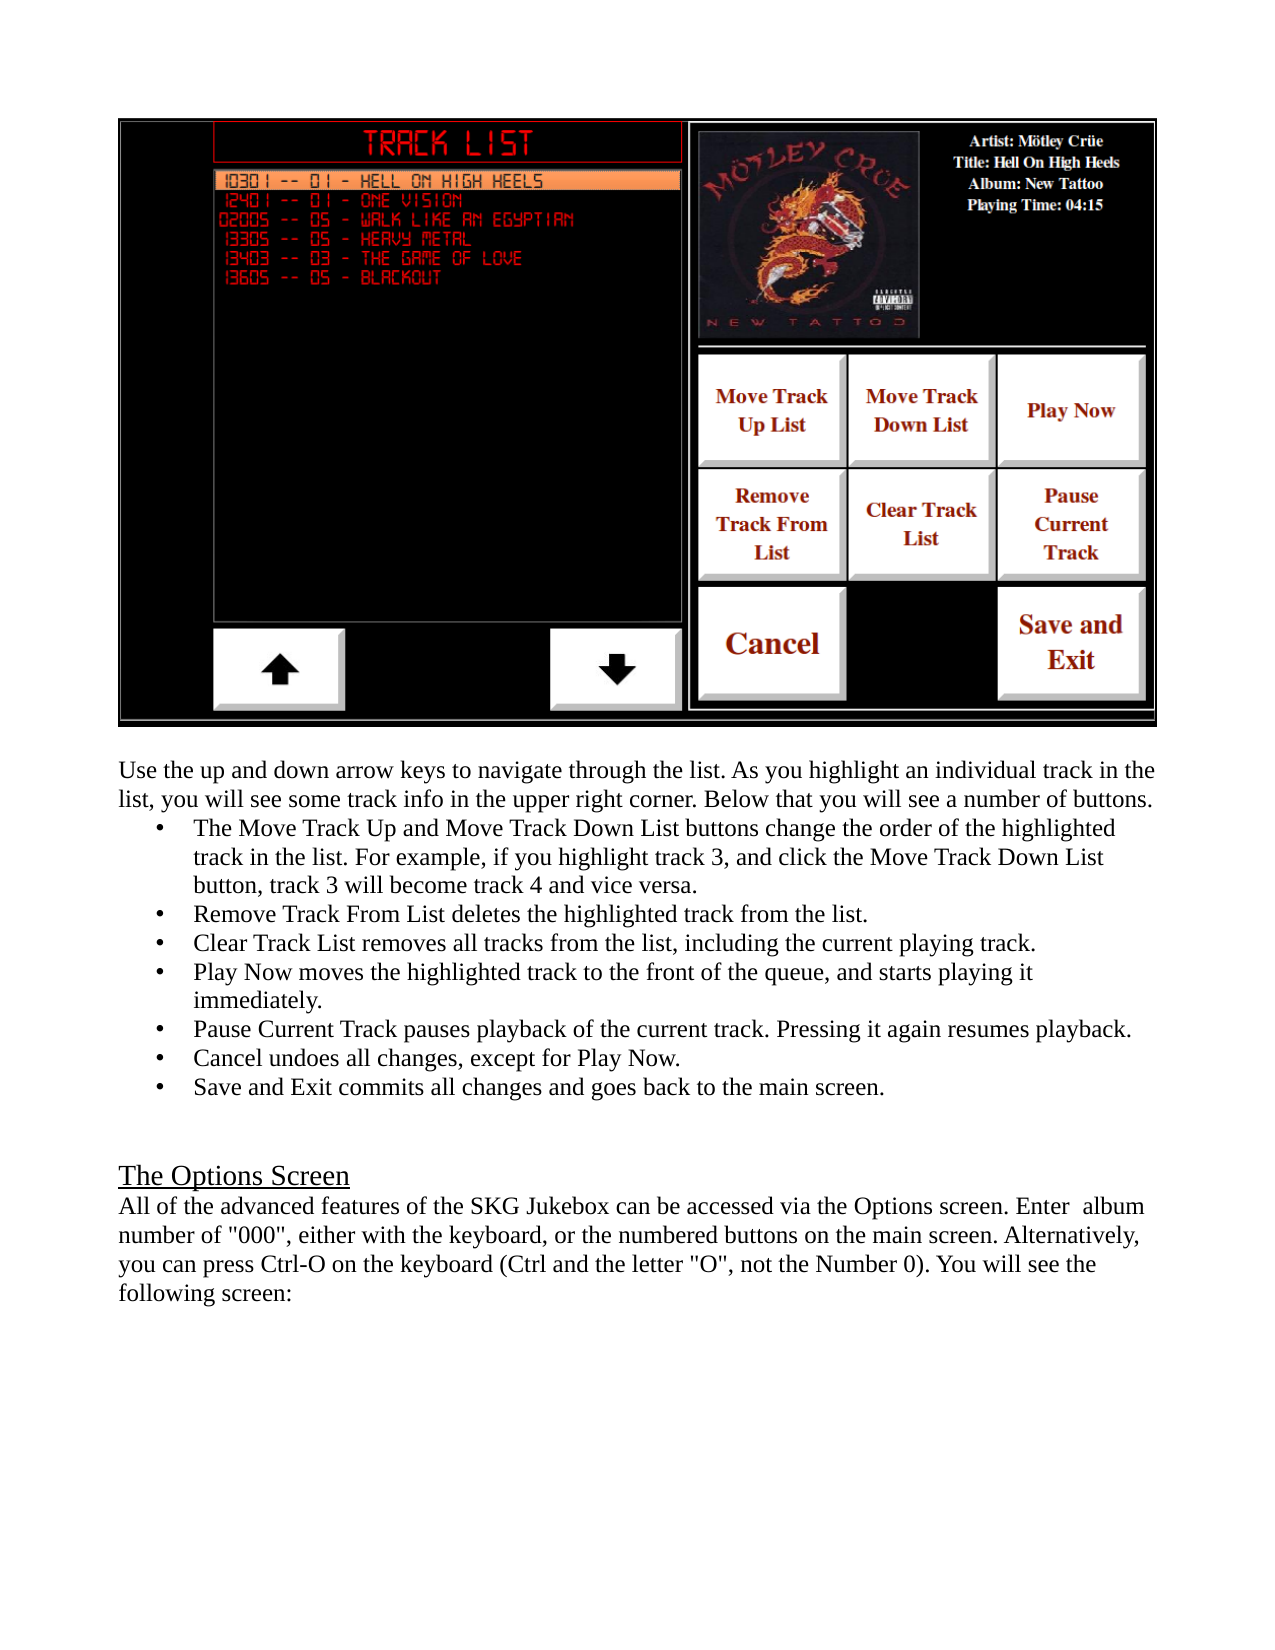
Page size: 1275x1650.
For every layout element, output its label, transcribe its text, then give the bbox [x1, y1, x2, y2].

picture [118, 118, 1157, 727]
list Pause Current Track pauses playback of the current track. Pressing it again resumes playback. [156, 1014, 1157, 1043]
text Use the up and down arrow keys to navigate through the list. As you highlight an individual track in the list, you will see some track info in the upper right corner. Below that you will see a number of buttons. [118, 755, 1157, 813]
list Play Now moves the highlighted track to the front of the queue, and starts playing it immediately. [156, 957, 1157, 1014]
list Save and Exit commits all changes and goes back to the main screen. [156, 1072, 1157, 1100]
text All of the advanced features of the SKG Jukebox can be accessed via the Options screen. Enter album number of "000", either with the keyboard, or the numbered buttons on the main screen. Alternatively, you can press Ctrl-O on the keyboard (Ctrl and the letter "O", not the Number 0). You will see the following screen: [118, 1191, 1157, 1306]
list Remove Track From List deletes the highlighted track from the list. [156, 899, 1157, 928]
list Clear Track List removes all tracks from the list, including the current playing track. [156, 928, 1157, 957]
list The Move Track Up and Move Track Down List buttons change the order of the highlighted track in the list. For example, if you highlight track 3, and click the Move Track Down List button, track 3 will become track 4 and vice versa. [156, 813, 1157, 899]
list Cancel undoes all changes, except for Play Now. [156, 1043, 1157, 1072]
text The Options Screen [118, 1158, 1157, 1191]
